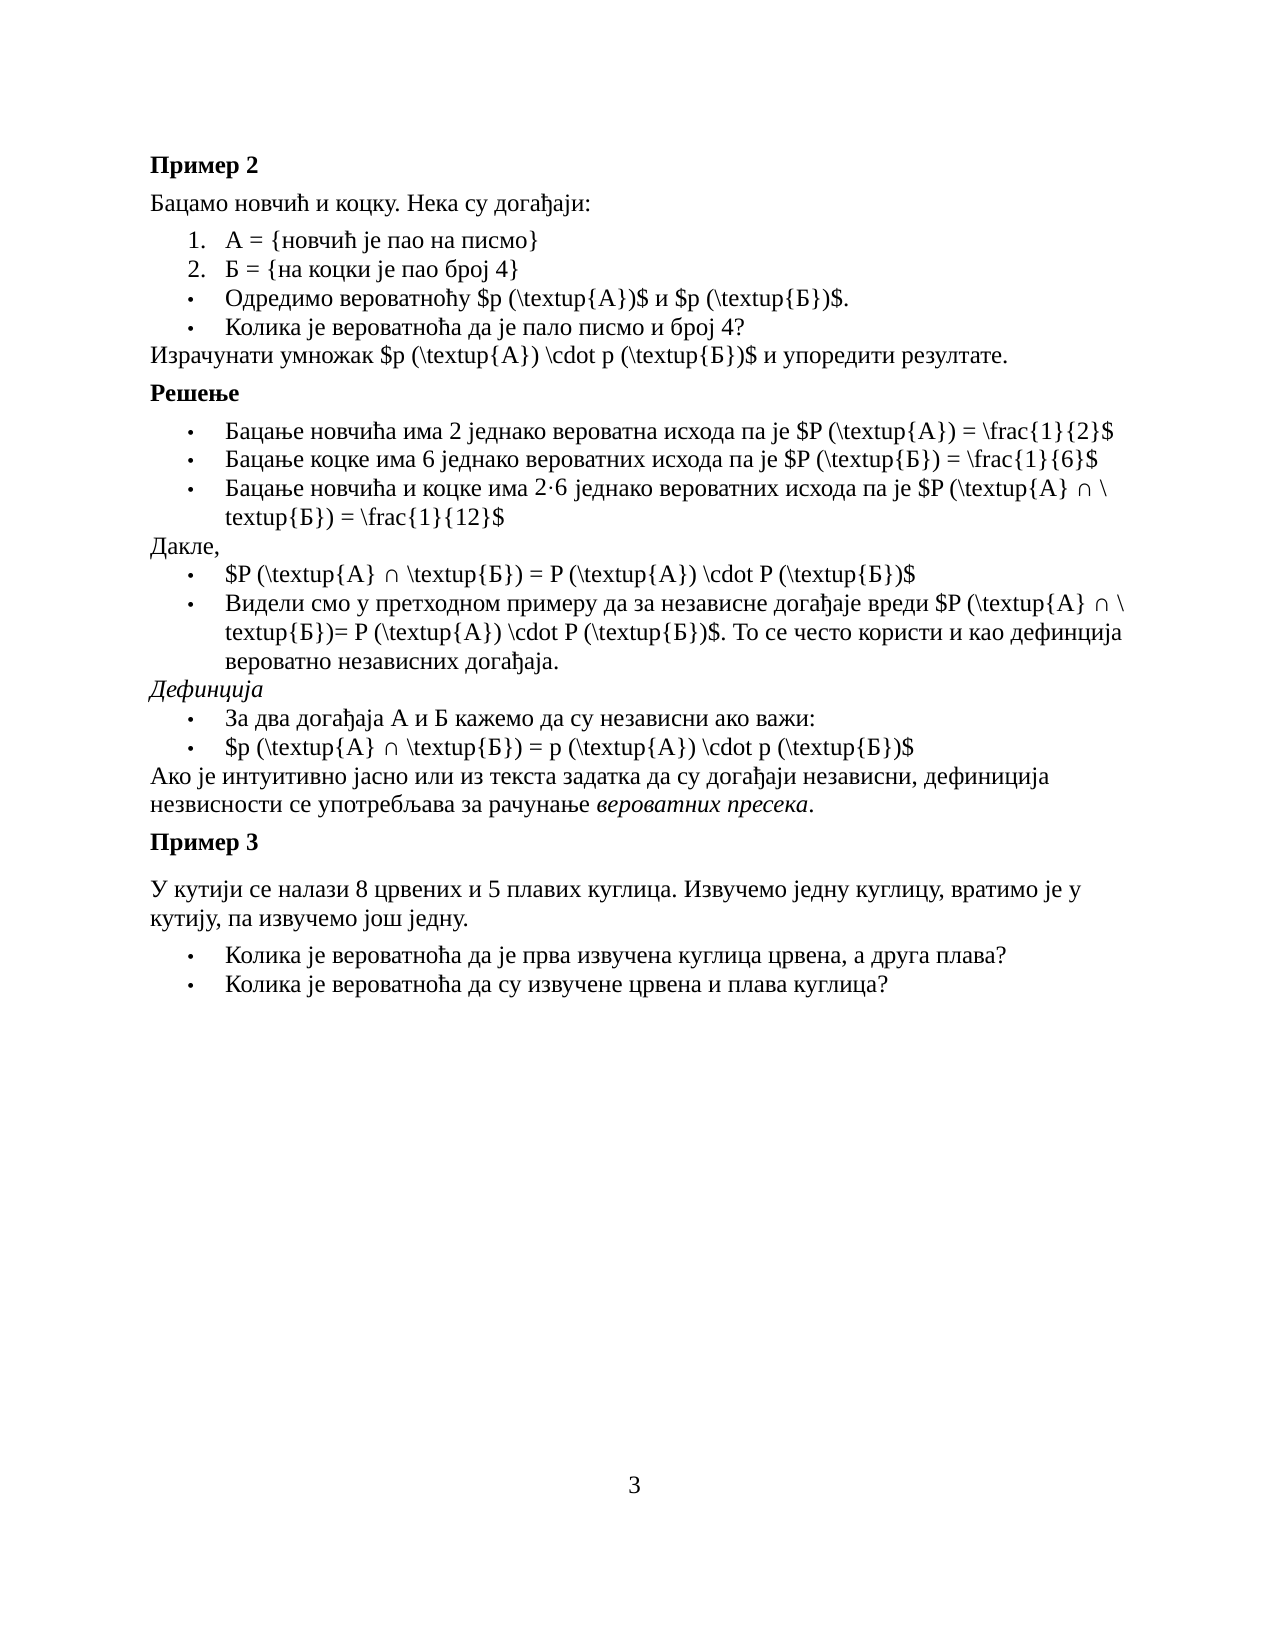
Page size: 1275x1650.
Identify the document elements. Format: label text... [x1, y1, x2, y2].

text Решење [150, 378, 1125, 407]
text Ако је интуитивно јасно или из текста задатка да су догађаји независни, дефиниција незвисности се употребљава за рачунање вероватних пресека. [150, 761, 1125, 818]
list $P (\textup{А} ∩ \textup{Б}) = P (\textup{А}) \cdot P (\textup{Б})$ [187, 559, 1125, 588]
list Видели смо у претходном примеру да за независне догађаје вреди $P (\textup{А} ∩ \textup{Б})= P (\textup{А}) \cdot P (\textup{Б})$. То се често користи и као дефинција вероватно независних догађаја. [187, 588, 1125, 674]
list Б = {на коцки је пао број 4} [187, 254, 1125, 283]
list Колика је вероватноћа да су извучене црвена и плава куглица? [187, 969, 1125, 998]
text У кутији се налази 8 црвених и 5 плавих куглица. Извучемо једну куглицу, вратимо је у кутију, па извучемо још једну. [150, 874, 1125, 931]
list А = {новчић је пао на писмо} [187, 225, 1125, 254]
text Пример 2 [150, 150, 1125, 179]
text Бацамо новчић и коцку. Нека су догађаји: [150, 188, 1125, 216]
list Одредимо вероватноћу $p (\textup{А})$ и $p (\textup{Б})$. [187, 283, 1125, 312]
text Дакле, [150, 531, 1125, 559]
text Израчунати умножак $p (\textup{А}) \cdot p (\textup{Б})$ и упоредити резултате. [150, 340, 1125, 369]
list Бацање коцке има 6 једнако вероватних исхода па је $P (\textup{Б}) = \frac{1}{6}$ [187, 444, 1125, 473]
list Колика је вероватноћа да је прва извучена куглица црвена, а друга плава? [187, 940, 1125, 969]
text Дефинција [150, 674, 1125, 703]
list Бацање новчића и коцке има једнако вероватних исхода па је $P (\textup{А} ∩ \textup{Б}) = \frac{1}{12}$ [187, 473, 1125, 531]
list Колика је вероватноћа да је пало писмо и број 4? [187, 312, 1125, 340]
list За два догађаја А и Б кажемо да су независни ако важи: [187, 703, 1125, 732]
list Бацање новчића има 2 једнако вероватна исхода па је $P (\textup{А}) = \frac{1}{2}$ [187, 416, 1125, 444]
text Пример 3 [150, 827, 1125, 856]
list $p (\textup{А} ∩ \textup{Б}) = p (\textup{А}) \cdot p (\textup{Б})$ [187, 732, 1125, 761]
